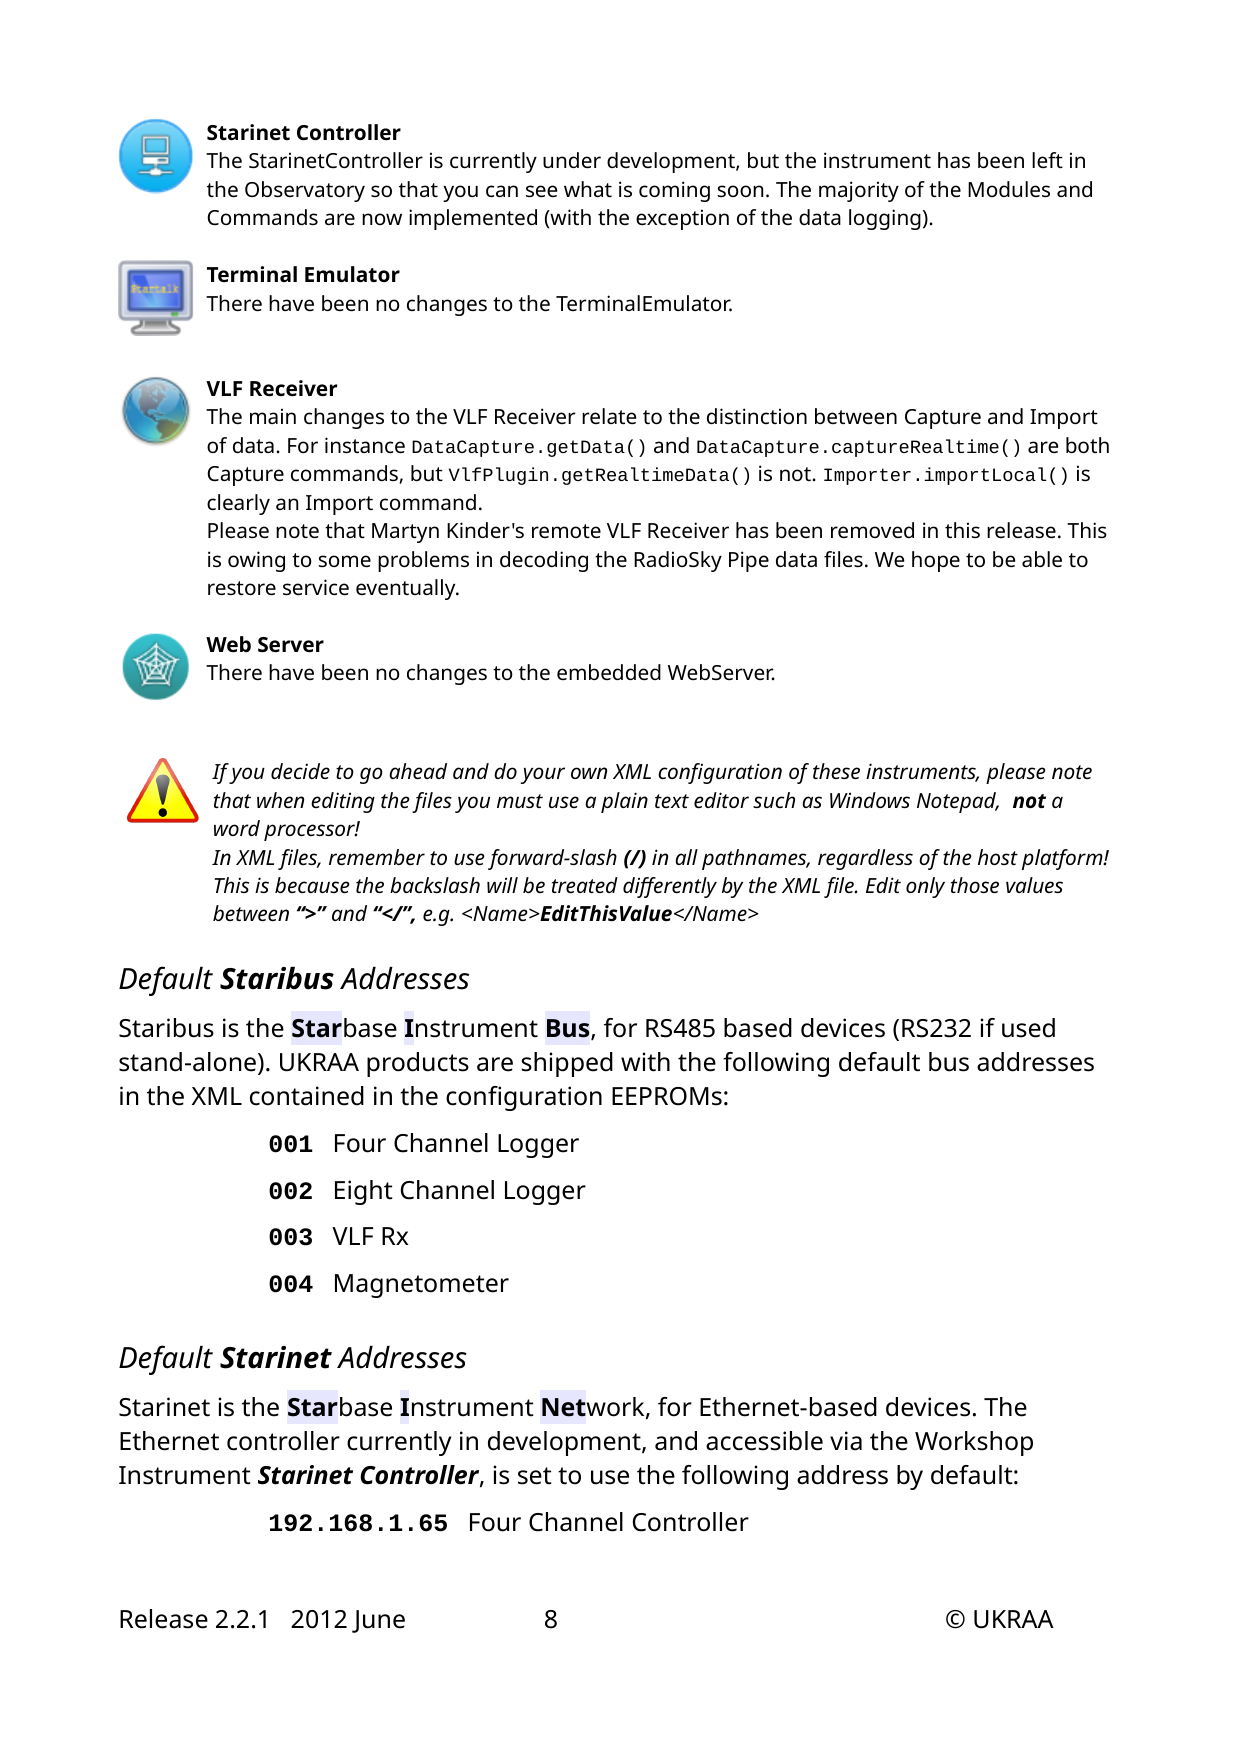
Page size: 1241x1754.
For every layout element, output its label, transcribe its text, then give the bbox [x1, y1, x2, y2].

picture [126, 757, 199, 823]
picture [118, 374, 194, 449]
table_cell [118, 118, 206, 260]
picture [118, 118, 194, 194]
table_cell VLF Receiver The main changes to the VLF Receiver relate to the distinction between Capture and Import of data. For instance DataCapture.getData() and DataCapture.captureRealtime() are both Capture commands, but VlfPlugin.getRealtimeData() is not. Importer.importLocal() is clearly an Import command. Please note that Martyn Kinder's remote VLF Receiver has been removed in this release. This is owing to some problems in decoding the RadioSky Pipe data files. We hope to be able to restore service eventually. [206, 374, 1122, 630]
picture [118, 260, 194, 336]
picture [118, 630, 194, 705]
table_cell Terminal Emulator There have been no changes to the TerminalEmulator. [206, 260, 1122, 374]
subtitle Default Staribus Addresses [118, 959, 1122, 998]
text 192.168.1.65 Four Channel Controller [268, 1504, 1122, 1539]
table_cell [194, 630, 206, 705]
text 001 Four Channel Logger [268, 1126, 1122, 1160]
table_cell [118, 374, 206, 630]
table_cell Web Server There have been no changes to the embedded WebServer. [206, 630, 1122, 705]
text 002 Eight Channel Logger [268, 1172, 1122, 1207]
table_cell [118, 260, 206, 374]
subtitle Default Starinet Addresses [118, 1338, 1122, 1377]
table_header [118, 752, 207, 934]
table_cell Starinet Controller The StarinetController is currently under development, but the instrument has been left in the Observatory so that you can see what is coming soon. The majority of the Modules and Commands are now implemented (with the exception of the data logging). [206, 118, 1122, 260]
text 003 VLF Rx [268, 1219, 1122, 1253]
table_header If you decide to go ahead and do your own XML configuration of these instruments, please note that when editing the files you must use a plain text editor such as Windows Notepad, not a word processor! In XML files, remember to use forward-slash (/) in all pathnames, regardless of the host platform! This is because the backslash will be treated differently by the XML file. Edit only those values between “>” and “</”, e.g. <Name>EditThisValue</Name> [207, 752, 1122, 934]
text 004 Magnetometer [268, 1266, 1122, 1300]
text Starinet is the Starbase Instrument Network, for Ethernet-based devices. The Ethernet controller currently in development, and accessible via the Workshop Instrument Starinet Controller, is set to use the following address by default: [118, 1390, 1122, 1492]
text Staribus is the Starbase Instrument Bus, for RS485 based devices (RS232 if used stand-alone). UKRAA products are shipped with the following default bus addresses in the XML contained in the configuration EEPROMs: [118, 1011, 1122, 1113]
